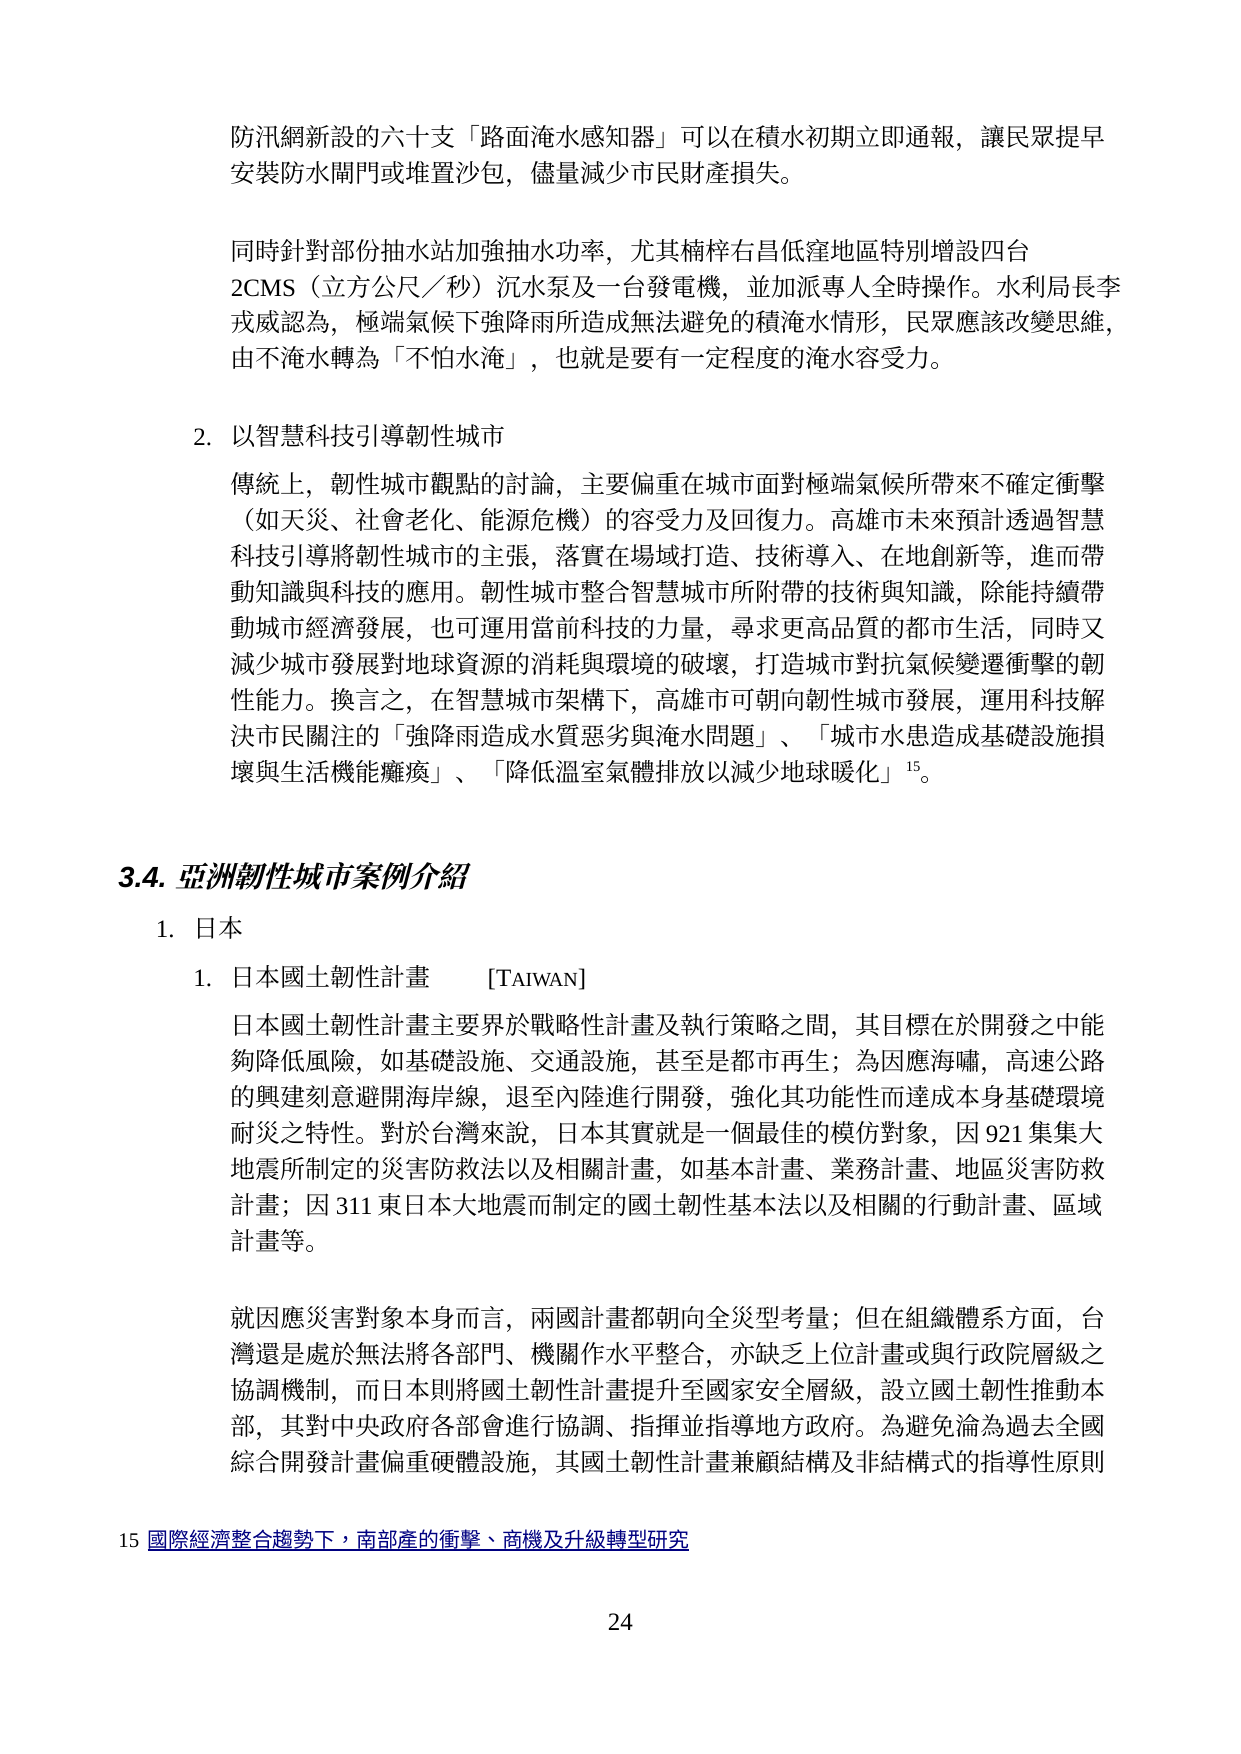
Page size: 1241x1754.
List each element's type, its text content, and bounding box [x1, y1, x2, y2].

list 同時針對部份抽水站加強抽水功率，尤其楠梓右昌低窪地區特別增設四台2CMS（立方公尺／秒）沉水泵及一台發電機，並加派專人全時操作。水利局長李戎威認為，極端氣候下強降雨所造成無法避免的積淹水情形，民眾應該改變思維，由不淹水轉為「不怕水淹」，也就是要有一定程度的淹水容受力。 [193, 231, 1122, 404]
list 國際經濟整合趨勢下，南部產的衝擊、商機及升級轉型研究 [118, 1525, 1122, 1578]
list 日本國土韌性計畫 [Taiwan] [193, 957, 1122, 993]
list 日本 [156, 909, 1122, 945]
list 防汛網新設的六十支「路面淹水感知器」可以在積水初期立即通報，讓民眾提早安裝防水閘門或堆置沙包，儘量減少市民財產損失。 [193, 118, 1122, 219]
list 以智慧科技引導韌性城市 [193, 416, 1122, 452]
list 日本國土韌性計畫主要界於戰略性計畫及執行策略之間，其目標在於開發之中能夠降低風險，如基礎設施、交通設施，甚至是都市再生；為因應海嘯，高速公路的興建刻意避開海岸線，退至內陸進行開發，強化其功能性而達成本身基礎環境耐災之特性。對於台灣來說，日本其實就是一個最佳的模仿對象，因921集集大地震所制定的災害防救法以及相關計畫，如基本計畫、業務計畫、地區災害防救計畫；因311東日本大地震而制定的國土韌性基本法以及相關的行動計畫、區域計畫等。 [193, 1006, 1122, 1286]
list 傳統上，韌性城市觀點的討論，主要偏重在城市面對極端氣候所帶來不確定衝擊（如天災、社會老化、能源危機）的容受力及回復力。高雄市未來預計透過智慧科技引導將韌性城市的主張，落實在場域打造、技術導入、在地創新等，進而帶動知識與科技的應用。韌性城市整合智慧城市所附帶的技術與知識，除能持續帶動城市經濟發展，也可運用當前科技的力量，尋求更高品質的都市生活，同時又減少城市發展對地球資源的消耗與環境的破壞，打造城市對抗氣候變遷衝擊的韌性能力。換言之，在智慧城市架構下，高雄市可朝向韌性城市發展，運用科技解決市民關注的「強降雨造成水質惡劣與淹水問題」、「城市水患造成基礎設施損壞與生活機能癱瘓」、「降低溫室氣體排放以減少地球暖化」。 [193, 465, 1122, 817]
subtitle 亞洲韌性城市案例介紹 [118, 854, 1122, 896]
list 就因應災害對象本身而言，兩國計畫都朝向全災型考量；但在組織體系方面，台灣還是處於無法將各部門、機關作水平整合，亦缺乏上位計畫或與行政院層級之協調機制，而日本則將國土韌性計畫提升至國家安全層級，設立國土韌性推動本部，其對中央政府各部會進行協調、指揮並指導地方政府。為避免淪為過去全國綜合開發計畫偏重硬體設施，其國土韌性計畫兼顧結構及非結構式的指導性原則 [193, 1298, 1122, 1478]
